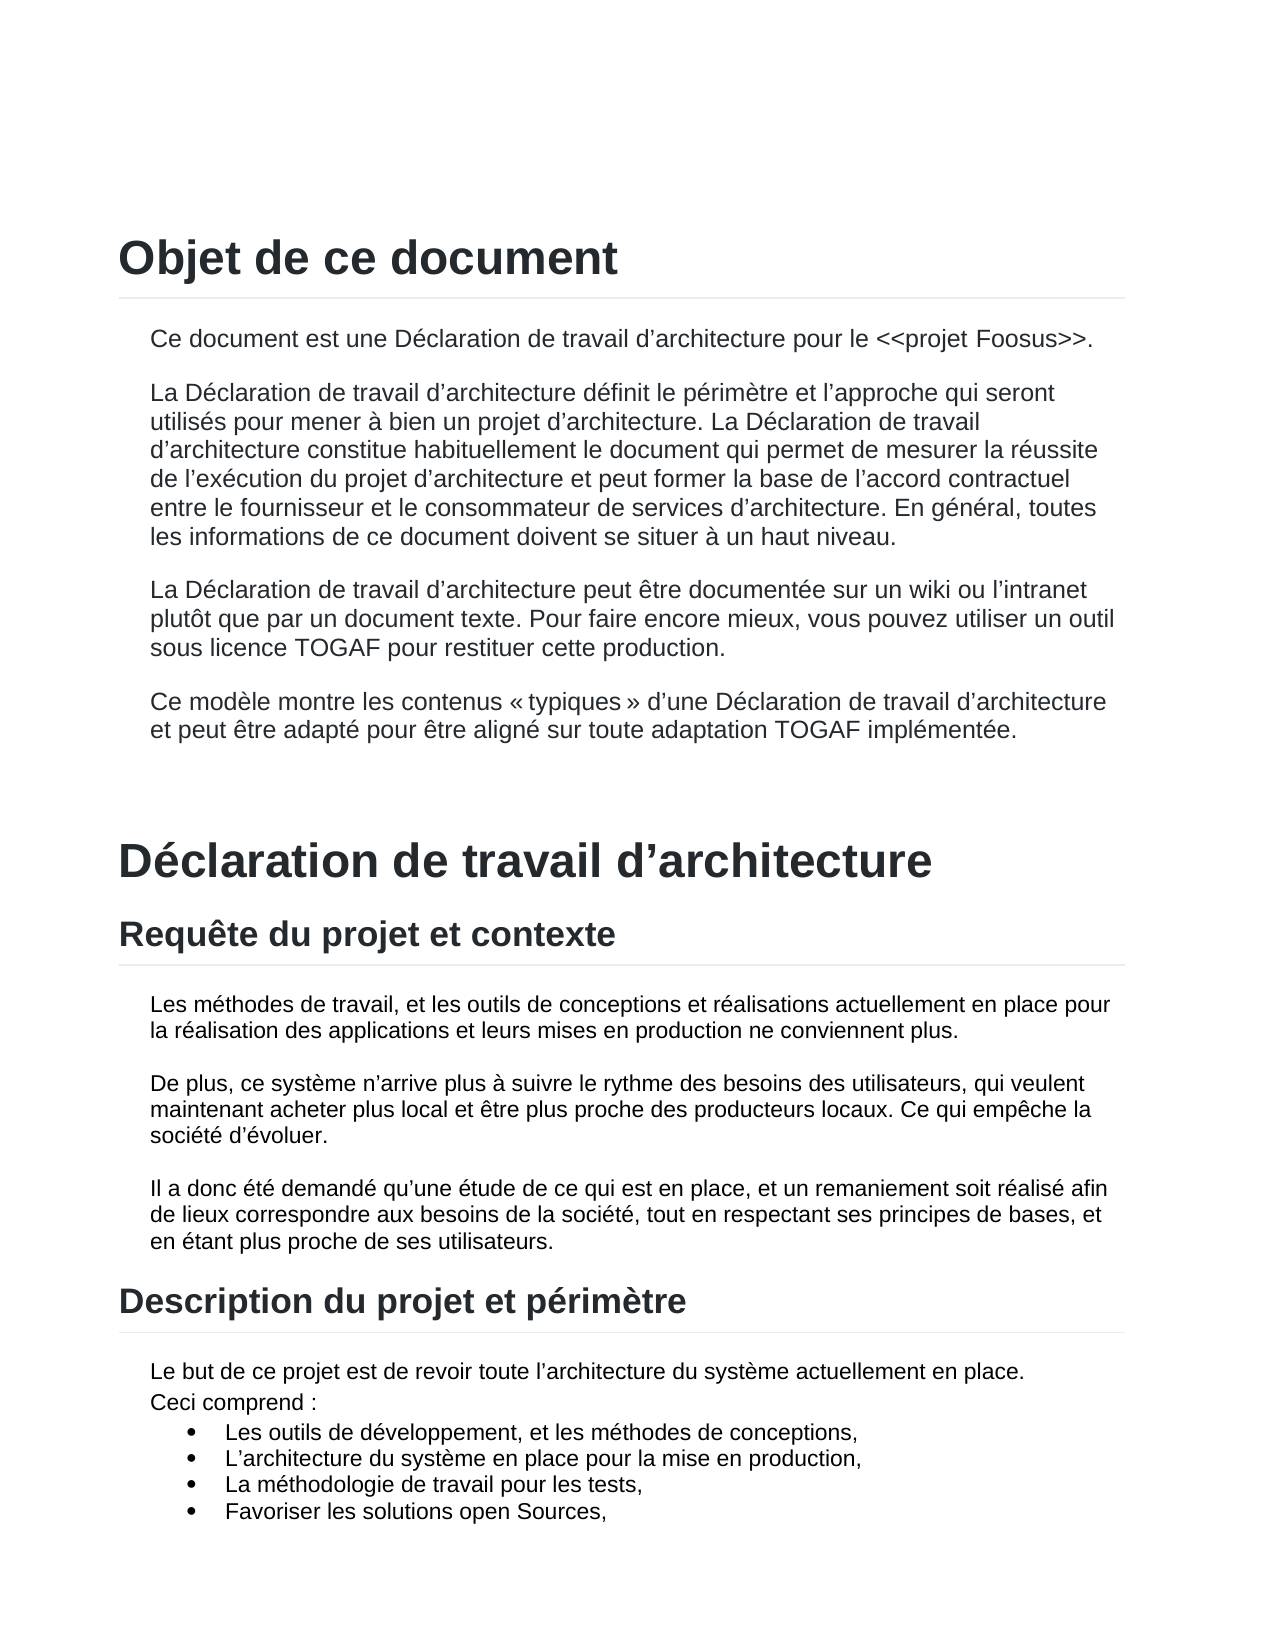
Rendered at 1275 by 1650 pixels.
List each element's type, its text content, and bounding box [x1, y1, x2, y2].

text La Déclaration de travail d’architecture définit le périmètre et l’approche qui seront utilisés pour mener à bien un projet d’architecture. La Déclaration de travail d’architecture constitue habituellement le document qui permet de mesurer la réussite de l’exécution du projet d’architecture et peut former la base de l’accord contractuel entre le fournisseur et le consommateur de services d’architecture. En général, toutes les informations de ce document doivent se situer à un haut niveau. [150, 378, 1125, 550]
list La méthodologie de travail pour les tests, [187, 1471, 1125, 1498]
subtitle Déclaration de travail d’architecture [119, 833, 1125, 888]
subtitle Objet de ce document [119, 230, 1125, 297]
text Ce document est une Déclaration de travail d’architecture pour le <<projet Foosus>>. [150, 324, 1125, 353]
text Les méthodes de travail, et les outils de conceptions et réalisations actuellement en place pour la réalisation des applications et leurs mises en production ne conviennent plus. [150, 991, 1125, 1043]
text Ce modèle montre les contenus « typiques » d’une Déclaration de travail d’architecture et peut être adapté pour être aligné sur toute adaptation TOGAF implémentée. [150, 686, 1125, 744]
subtitle Requête du projet et contexte [119, 913, 1125, 964]
text Le but de ce projet est de revoir toute l’architecture du système actuellement en place. [150, 1358, 1125, 1384]
list Favoriser les solutions open Sources, [187, 1498, 1125, 1524]
text Il a donc été demandé qu’une étude de ce qui est en place, et un remaniement soit réalisé afin de lieux correspondre aux besoins de la société, tout en respectant ses principes de bases, et en étant plus proche de ses utilisateurs. [150, 1175, 1125, 1254]
subtitle Description du projet et périmètre [119, 1281, 1125, 1332]
text La Déclaration de travail d’architecture peut être documentée sur un wiki ou l’intranet plutôt que par un document texte. Pour faire encore mieux, vous pouvez utiliser un outil sous licence TOGAF pour restituer cette production. [150, 575, 1125, 661]
text Ceci comprend : [150, 1388, 1125, 1415]
list Les outils de développement, et les méthodes de conceptions, [187, 1419, 1125, 1445]
list L’architecture du système en place pour la mise en production, [187, 1445, 1125, 1471]
text De plus, ce système n’arrive plus à suivre le rythme des besoins des utilisateurs, qui veulent maintenant acheter plus local et être plus proche des producteurs locaux. Ce qui empêche la société d’évoluer. [150, 1070, 1125, 1149]
